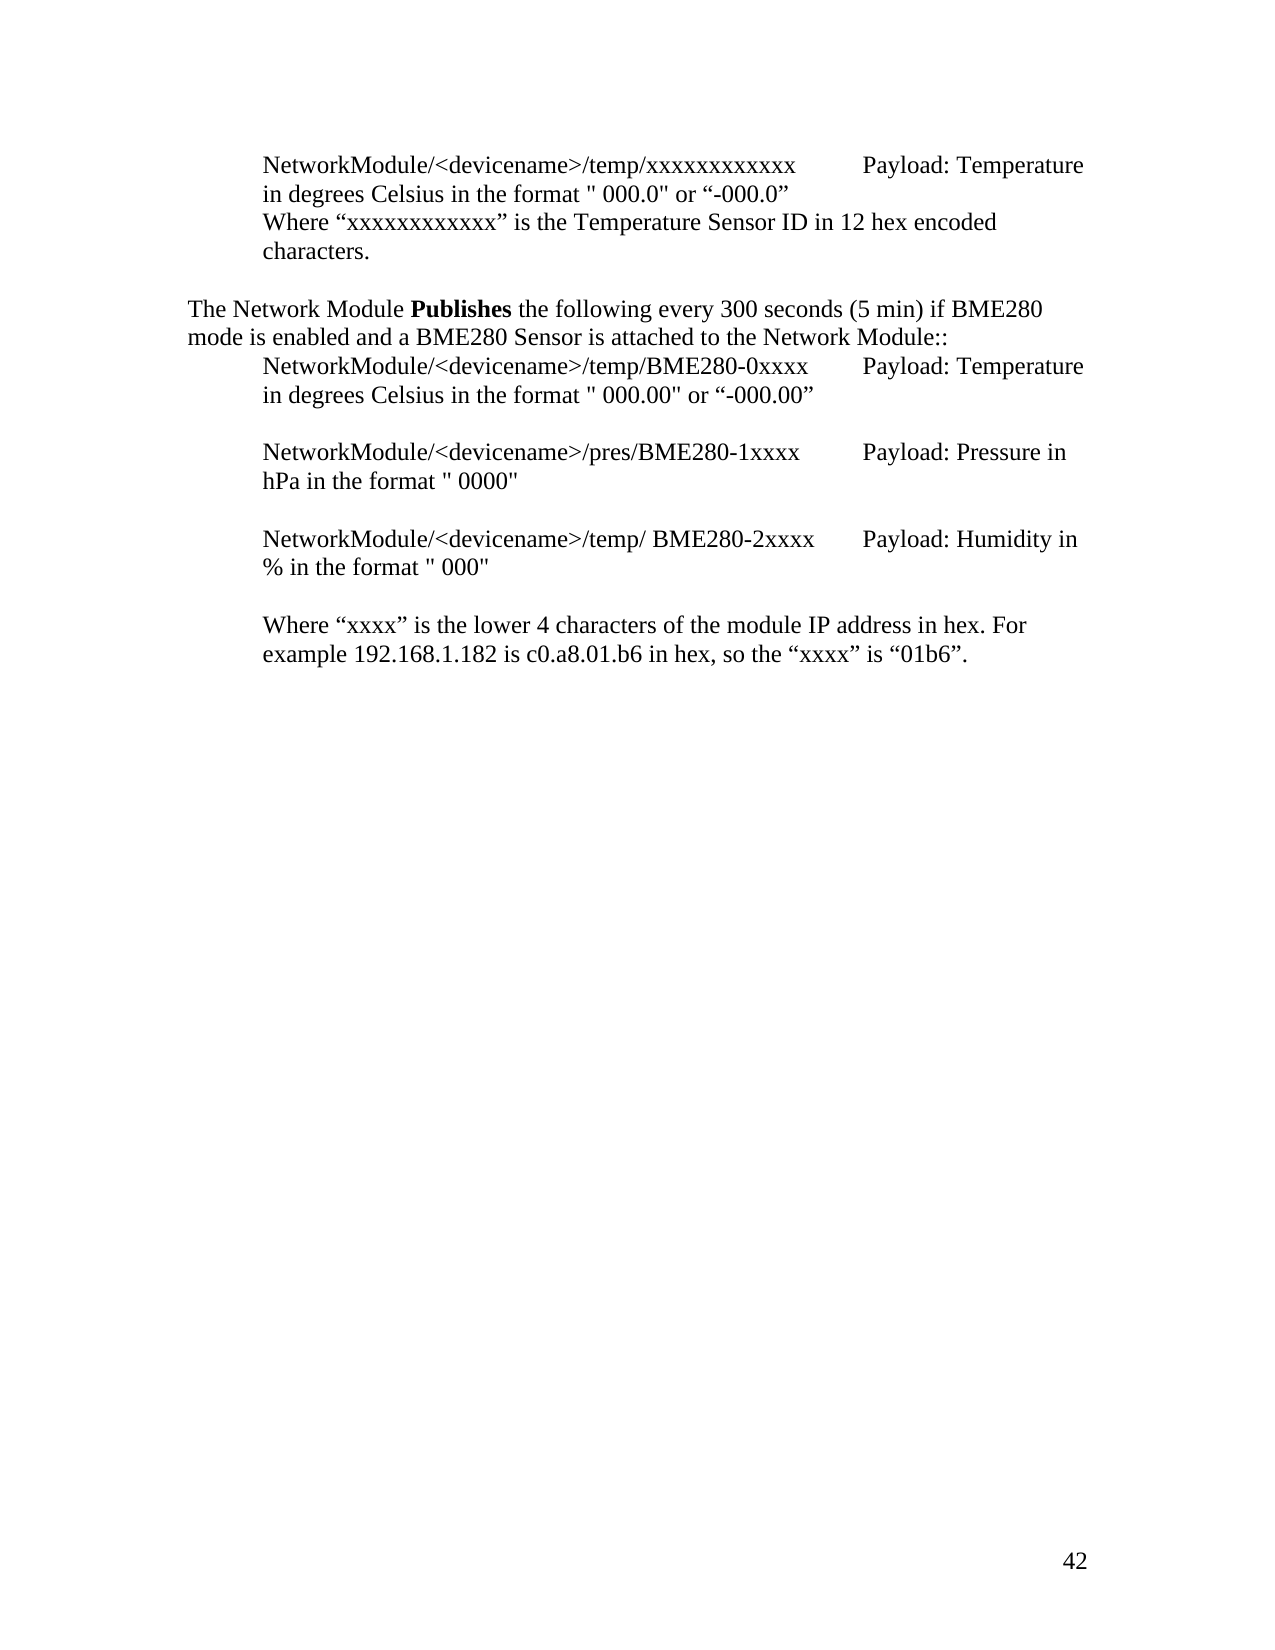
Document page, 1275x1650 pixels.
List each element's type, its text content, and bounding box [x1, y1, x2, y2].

text NetworkModule/<devicename>/temp/ BME280-2xxxx Payload: Humidity in % in the format " 000" [262, 524, 1087, 581]
text NetworkModule/<devicename>/temp/xxxxxxxxxxxx Payload: Temperature in degrees Celsius in the format " 000.0" or “-000.0” [262, 150, 1087, 207]
text NetworkModule/<devicename>/pres/BME280-1xxxx Payload: Pressure in hPa in the format " 0000" [262, 437, 1087, 495]
text Where “xxxx” is the lower 4 characters of the module IP address in hex. For example 192.168.1.182 is c0.a8.01.b6 in hex, so the “xxxx” is “01b6”. [262, 610, 1087, 667]
text The Network Module Publishes the following every 300 seconds (5 min) if BME280 mode is enabled and a BME280 Sensor is attached to the Network Module:: [187, 294, 1087, 351]
text Where “xxxxxxxxxxxx” is the Temperature Sensor ID in 12 hex encoded characters. [262, 207, 1087, 265]
text NetworkModule/<devicename>/temp/BME280-0xxxx Payload: Temperature in degrees Celsius in the format " 000.00" or “-000.00” [262, 351, 1087, 409]
